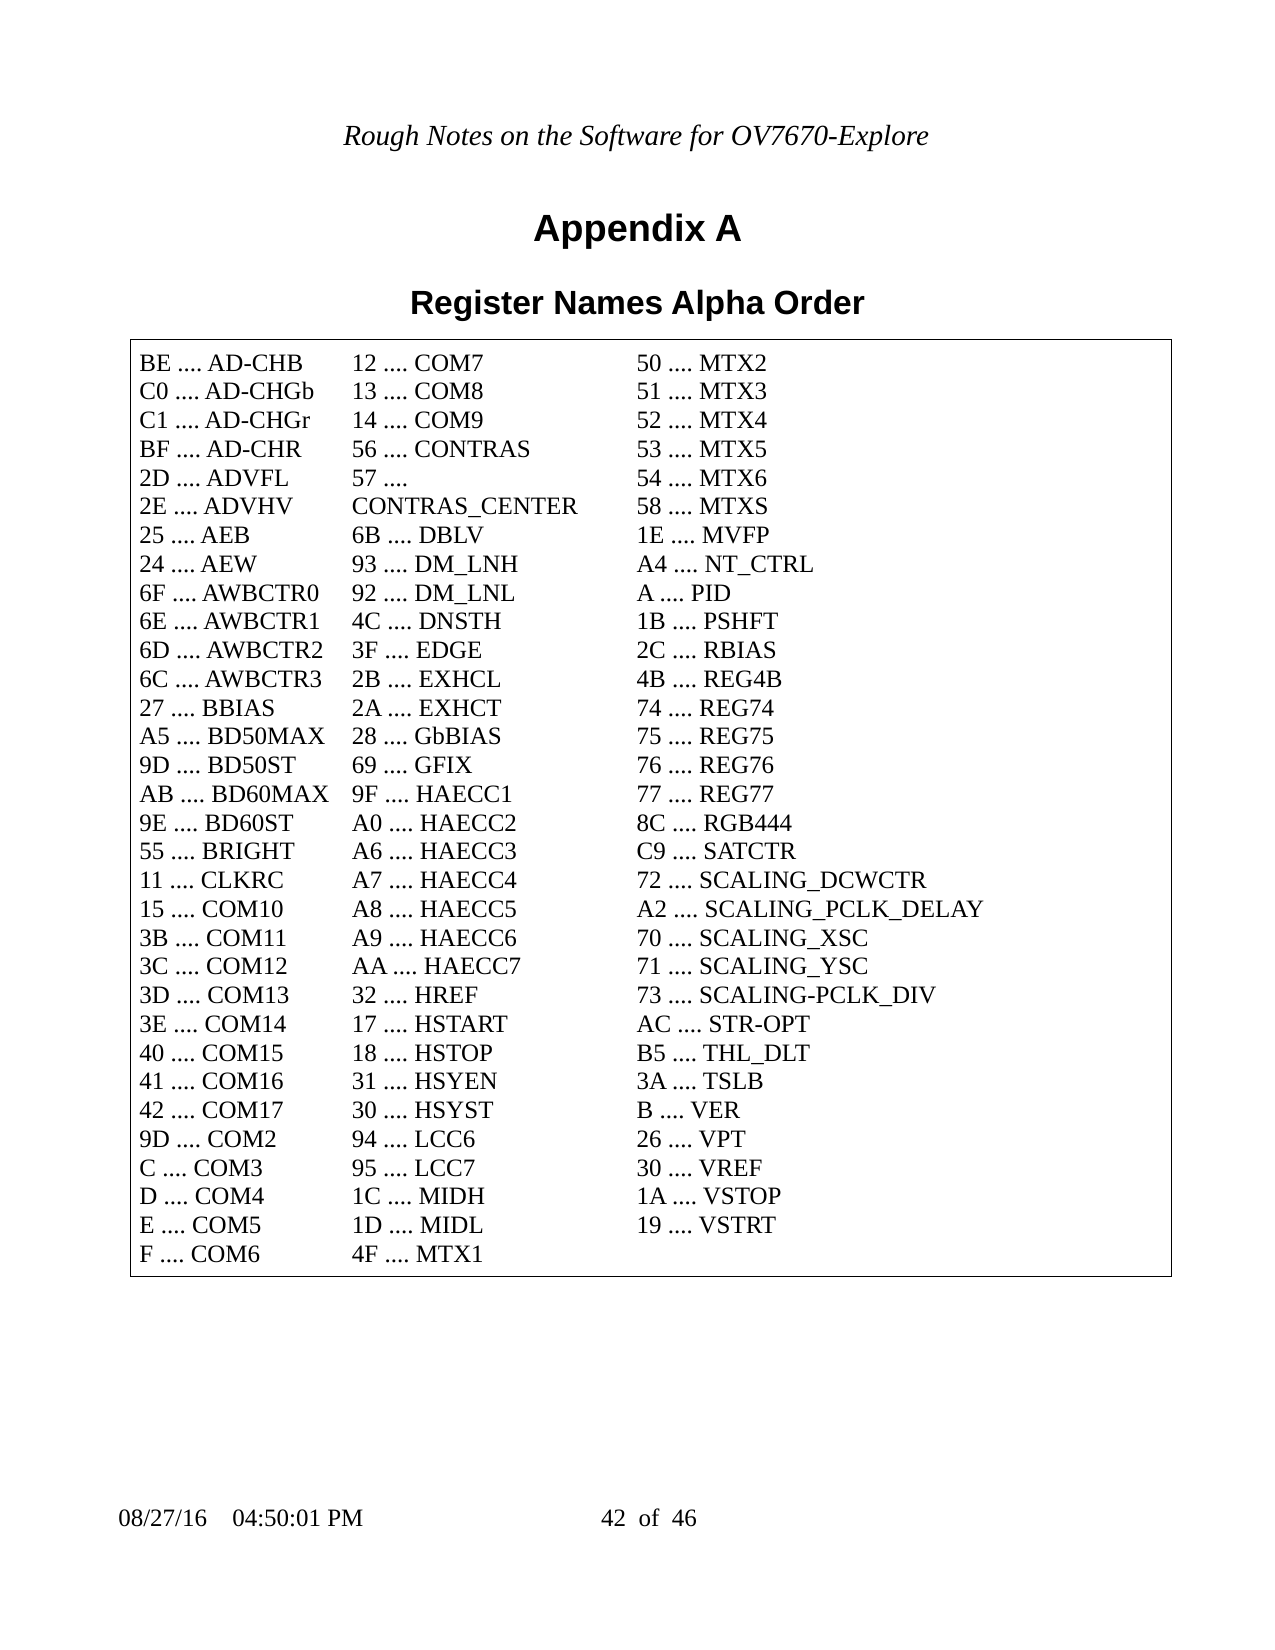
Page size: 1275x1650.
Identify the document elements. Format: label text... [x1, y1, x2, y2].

text 4B .... REG4B [636, 664, 1162, 693]
text 2D .... ADVFL [139, 463, 352, 491]
text BE .... AD-CHB [139, 348, 352, 376]
text F .... COM6 [139, 1239, 352, 1268]
text 15 .... COM10 [139, 894, 352, 923]
text 1C .... MIDH [352, 1181, 636, 1210]
text 6D .... AWBCTR2 [139, 635, 352, 664]
text 2C .... RBIAS [636, 635, 1162, 664]
text 51 .... MTX3 [636, 376, 1162, 405]
text 1E .... MVFP [636, 520, 1162, 549]
text 14 .... COM9 [352, 405, 636, 434]
text 2E .... ADVHV [139, 491, 352, 520]
text 3C .... COM12 [139, 951, 352, 980]
text 9D .... COM2 [139, 1124, 352, 1153]
text 53 .... MTX5 [636, 434, 1162, 463]
text A8 .... HAECC5 [352, 894, 636, 923]
text 95 .... LCC7 [352, 1153, 636, 1181]
text 55 .... BRIGHT [139, 836, 352, 865]
text 93 .... DM_LNH [352, 549, 636, 578]
text C .... COM3 [139, 1153, 352, 1181]
text 69 .... GFIX [352, 750, 636, 779]
text 3A .... TSLB [636, 1066, 1162, 1095]
text AB .... BD60MAX [139, 779, 352, 808]
text C9 .... SATCTR [636, 836, 1162, 865]
text 30 .... VREF [636, 1153, 1162, 1181]
text 12 .... COM7 [352, 348, 636, 376]
text 52 .... MTX4 [636, 405, 1162, 434]
text 26 .... VPT [636, 1124, 1162, 1153]
text 3F .... EDGE [352, 635, 636, 664]
text 3D .... COM13 [139, 980, 352, 1009]
text 92 .... DM_LNL [352, 578, 636, 606]
text A6 .... HAECC3 [352, 836, 636, 865]
text 73 .... SCALING-PCLK_DIV [636, 980, 1162, 1009]
text A7 .... HAECC4 [352, 865, 636, 894]
text B5 .... THL_DLT [636, 1038, 1162, 1066]
text 9D .... BD50ST [139, 750, 352, 779]
text 31 .... HSYEN [352, 1066, 636, 1095]
text A2 .... SCALING_PCLK_DELAY [636, 894, 1162, 923]
text AA .... HAECC7 [352, 951, 636, 980]
text 18 .... HSTOP [352, 1038, 636, 1066]
text 57 .... CONTRAS_CENTER [352, 463, 636, 520]
text 4C .... DNSTH [352, 606, 636, 635]
text 6B .... DBLV [352, 520, 636, 549]
text A4 .... NT_CTRL [636, 549, 1162, 578]
text 25 .... AEB [139, 520, 352, 549]
text 17 .... HSTART [352, 1009, 636, 1038]
text BF .... AD-CHR [139, 434, 352, 463]
text 8C .... RGB444 [636, 808, 1162, 836]
text 24 .... AEW [139, 549, 352, 578]
text 76 .... REG76 [636, 750, 1162, 779]
text C1 .... AD-CHGr [139, 405, 352, 434]
text 13 .... COM8 [352, 376, 636, 405]
text 71 .... SCALING_YSC [636, 951, 1162, 980]
text 58 .... MTXS [636, 491, 1162, 520]
text 56 .... CONTRAS [352, 434, 636, 463]
text 50 .... MTX2 [636, 348, 1162, 376]
text 2A .... EXHCT [352, 693, 636, 721]
text 32 .... HREF [352, 980, 636, 1009]
text 6F .... AWBCTR0 [139, 578, 352, 606]
text 30 .... HSYST [352, 1095, 636, 1124]
text 42 .... COM17 [139, 1095, 352, 1124]
text 4F .... MTX1 [352, 1239, 636, 1268]
text 72 .... SCALING_DCWCTR [636, 865, 1162, 894]
text A .... PID [636, 578, 1162, 606]
text 1A .... VSTOP [636, 1181, 1162, 1210]
text 6C .... AWBCTR3 [139, 664, 352, 693]
text 1B .... PSHFT [636, 606, 1162, 635]
text A9 .... HAECC6 [352, 923, 636, 951]
text A0 .... HAECC2 [352, 808, 636, 836]
text E .... COM5 [139, 1210, 352, 1239]
text 6E .... AWBCTR1 [139, 606, 352, 635]
text 41 .... COM16 [139, 1066, 352, 1095]
text D .... COM4 [139, 1181, 352, 1210]
text 1D .... MIDL [352, 1210, 636, 1239]
text AC .... STR-OPT [636, 1009, 1162, 1038]
text 9F .... HAECC1 [352, 779, 636, 808]
text 75 .... REG75 [636, 721, 1162, 750]
text 9E .... BD60ST [139, 808, 352, 836]
subtitle [131, 340, 1171, 1276]
text 40 .... COM15 [139, 1038, 352, 1066]
text B .... VER [636, 1095, 1162, 1124]
text 3B .... COM11 [139, 923, 352, 951]
text 28 .... GbBIAS [352, 721, 636, 750]
subtitle Appendix A [118, 206, 1157, 250]
subtitle Register Names Alpha Order [118, 283, 1157, 322]
text 77 .... REG77 [636, 779, 1162, 808]
text 54 .... MTX6 [636, 463, 1162, 491]
text 70 .... SCALING_XSC [636, 923, 1162, 951]
text 3E .... COM14 [139, 1009, 352, 1038]
text 19 .... VSTRT [636, 1210, 1162, 1239]
text C0 .... AD-CHGb [139, 376, 352, 405]
text 11 .... CLKRC [139, 865, 352, 894]
text 27 .... BBIAS [139, 693, 352, 721]
text A5 .... BD50MAX [139, 721, 352, 750]
text 2B .... EXHCL [352, 664, 636, 693]
text 94 .... LCC6 [352, 1124, 636, 1153]
text 74 .... REG74 [636, 693, 1162, 721]
